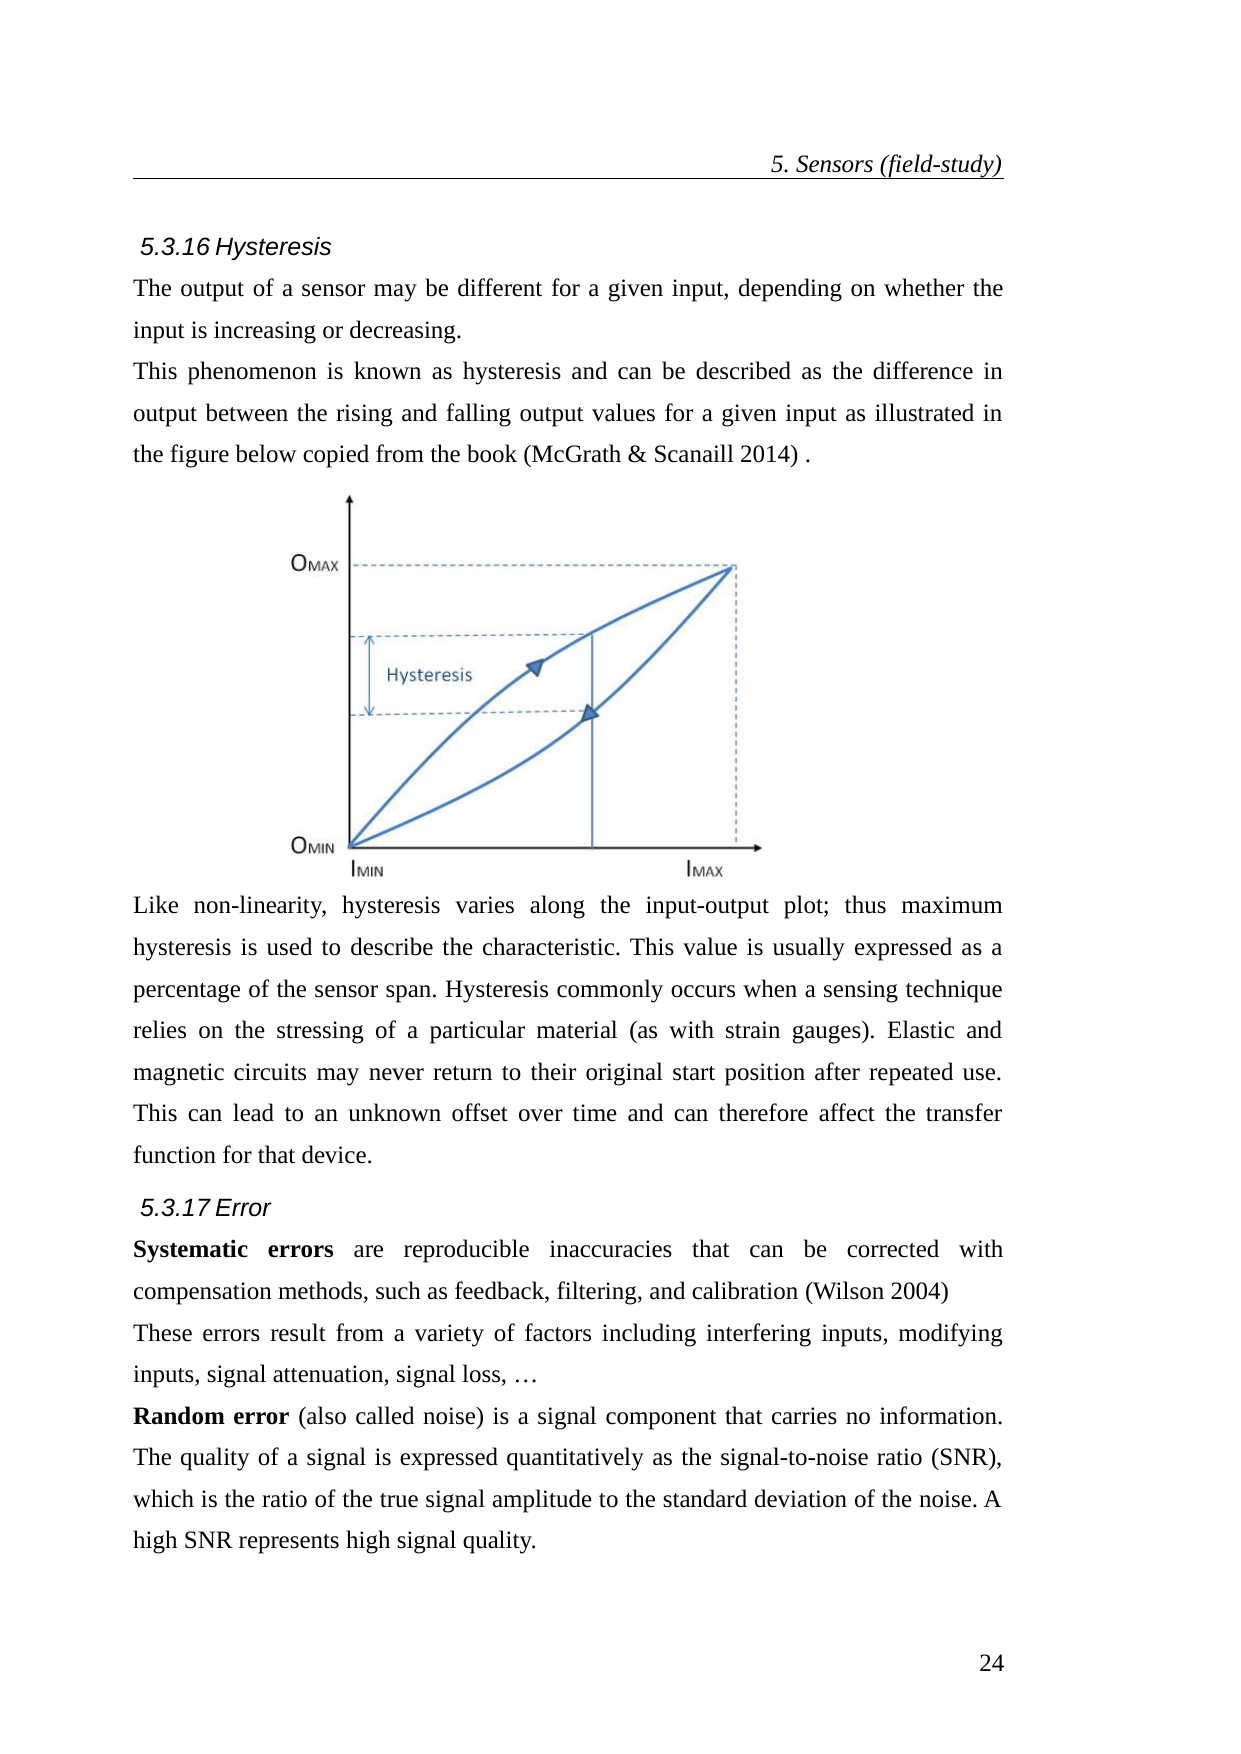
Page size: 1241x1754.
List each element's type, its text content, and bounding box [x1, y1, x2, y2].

text The output of a sensor may be different for a given input, depending on whether the input is increasing or decreasing. [133, 274, 1004, 343]
text Systematic errors are reproducible inaccuracies that can be corrected with compensation methods, such as feedback, filtering, and calibration (Wilson 2004) [133, 1236, 1004, 1305]
text These errors result from a variety of factors including interfering inputs, modifying inputs, signal attenuation, signal loss, … [133, 1319, 1004, 1388]
subtitle Hysteresis [140, 232, 1004, 260]
subtitle Error [140, 1194, 1004, 1222]
text Like non-linearity, hysteresis varies along the input-output plot; thus maximum hysteresis is used to describe the characteristic. This value is usually expressed as a percentage of the sensor span. Hysteresis commonly occurs when a sensing technique relies on the stressing of a particular material (as with strain gauges). Elastic and magnetic circuits may never return to their original start position after repeated use. This can lead to an unknown offset over time and can therefore affect the transfer function for that device. [133, 482, 1004, 1169]
picture [290, 493, 763, 878]
text This phenomenon is known as hysteresis and can be described as the difference in output between the rising and falling output values for a given input as illustrated in the figure below copied from the book (McGrath & Scanaill 2014)⁠ . [133, 357, 1004, 468]
text Random error (also called noise) is a signal component that carries no information. The quality of a signal is expressed quantitatively as the signal-to-noise ratio (SNR), which is the ratio of the true signal amplitude to the standard deviation of the noise. A high SNR represents high signal quality. [133, 1402, 1004, 1554]
